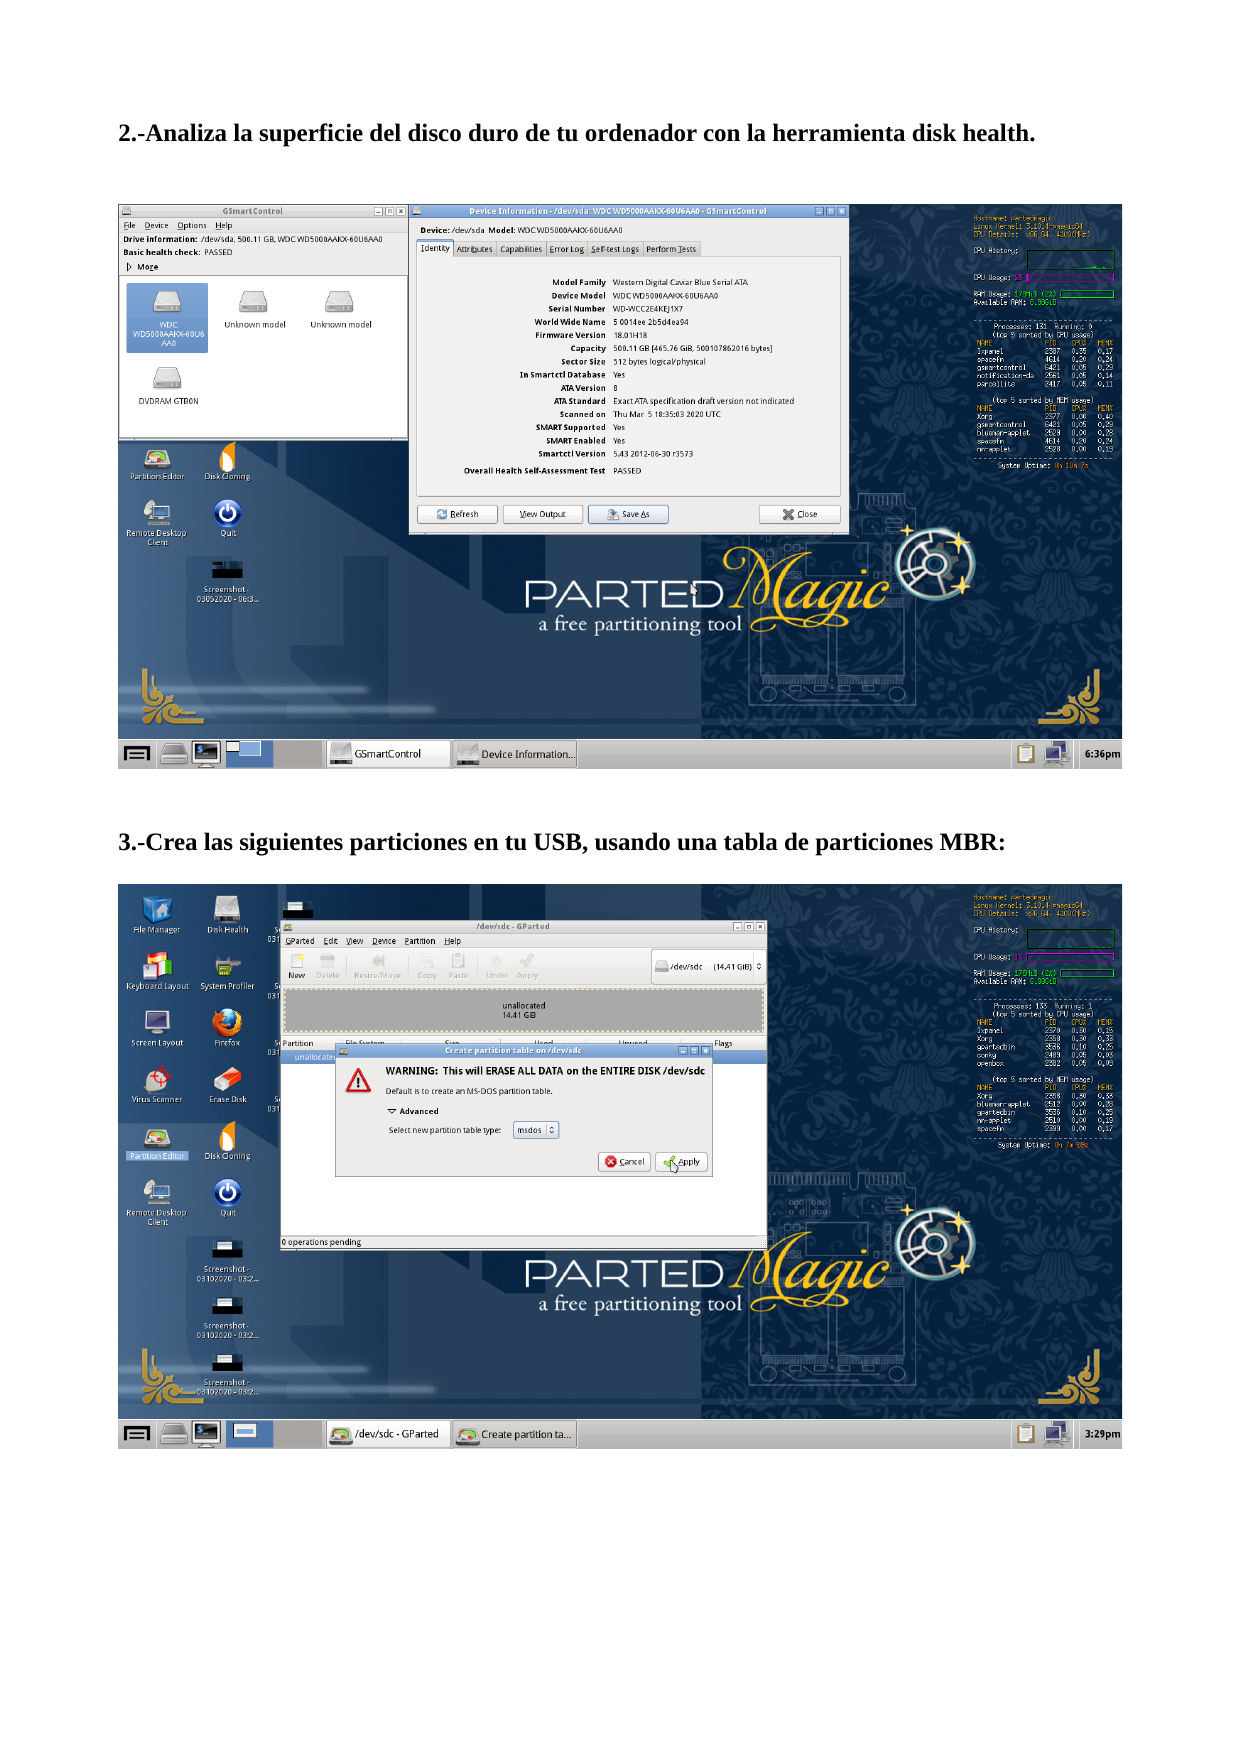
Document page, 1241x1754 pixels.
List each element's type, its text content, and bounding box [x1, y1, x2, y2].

picture [118, 204, 1123, 769]
text 3.-Crea las siguientes particiones en tu USB, usando una tabla de particiones MBR: [118, 827, 1122, 855]
text 2.-Analiza la superficie del disco duro de tu ordenador con la herramienta disk health. [118, 118, 1122, 147]
picture [118, 884, 1123, 1449]
